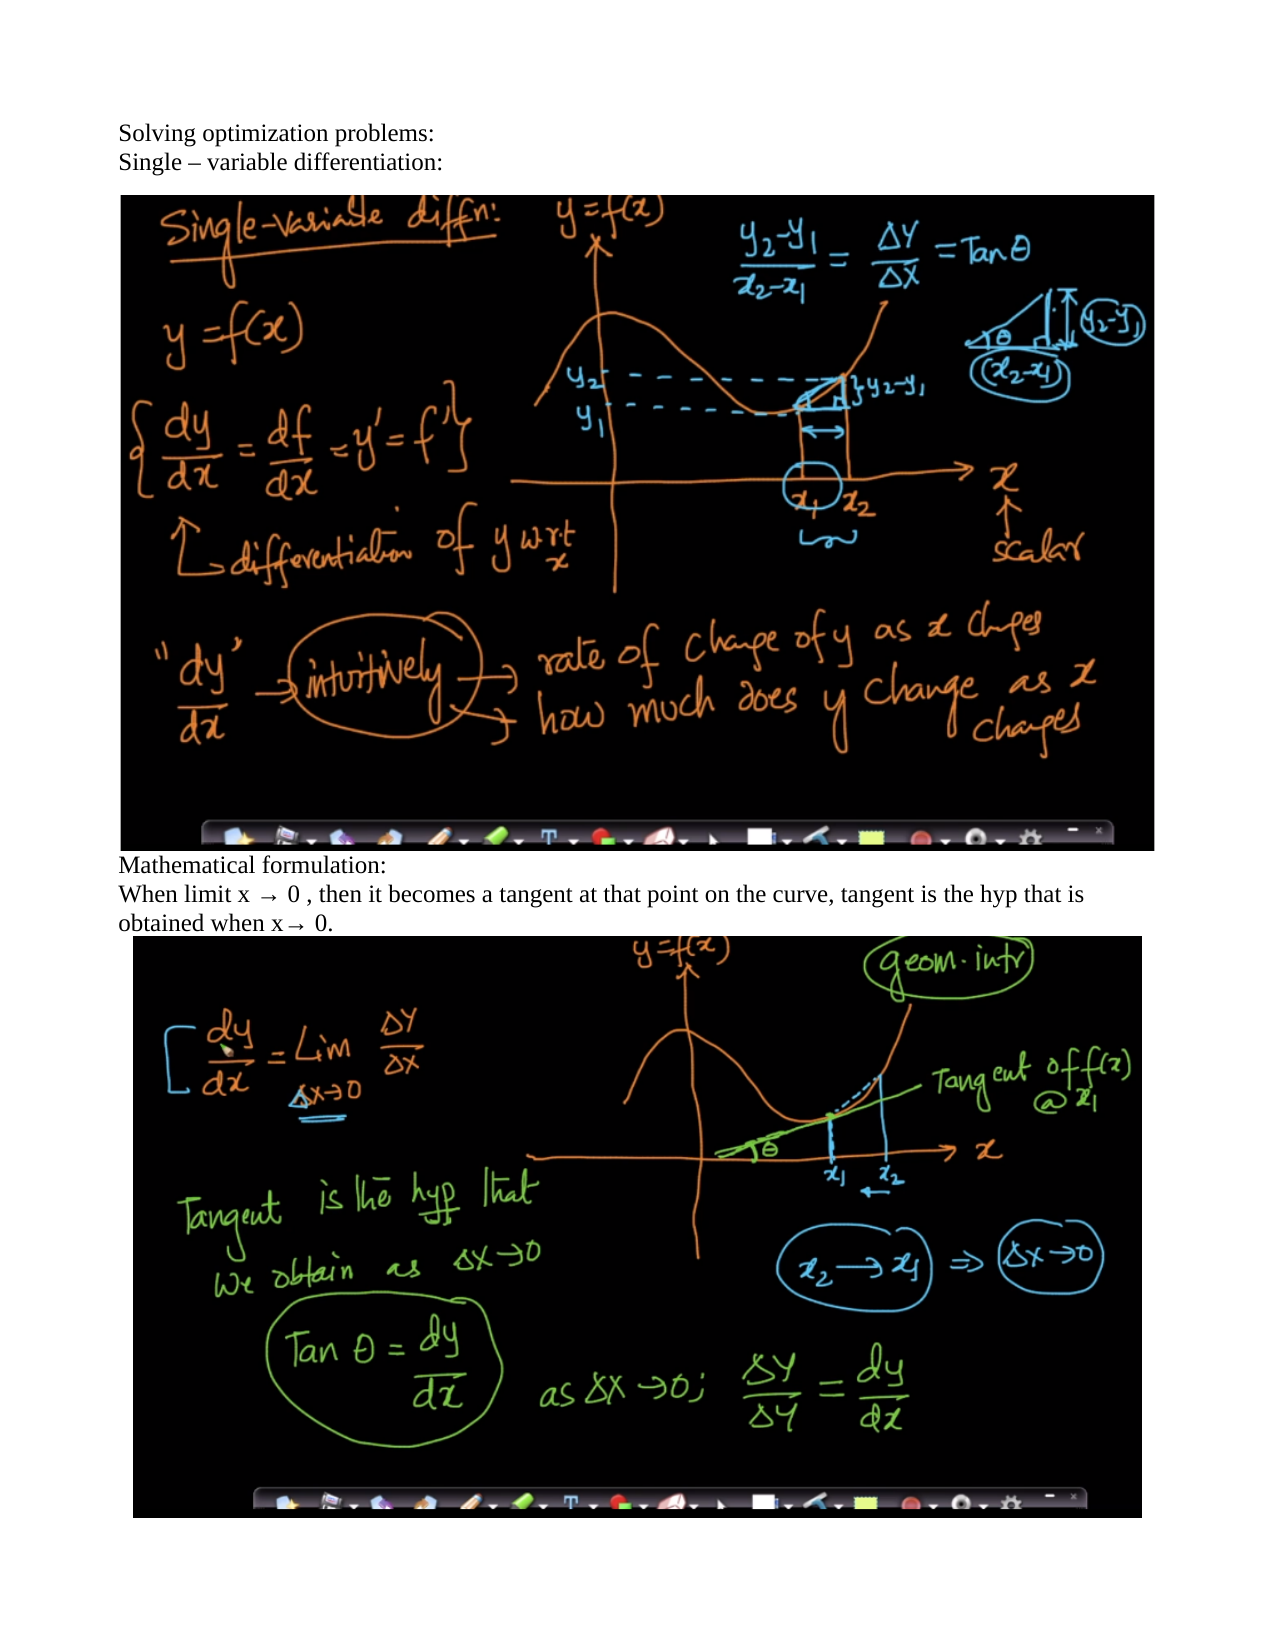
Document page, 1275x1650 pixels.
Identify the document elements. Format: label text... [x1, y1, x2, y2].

text Single – variable differentiation: [118, 147, 1157, 176]
picture [133, 936, 1142, 1518]
text When limit x → 0 , then it becomes a tangent at that point on the curve, tangent is the hyp that is obtained when x→ 0. [118, 879, 1157, 937]
text Mathematical formulation: [118, 176, 1157, 879]
text Solving optimization problems: [118, 118, 1157, 147]
picture [120, 195, 1155, 851]
